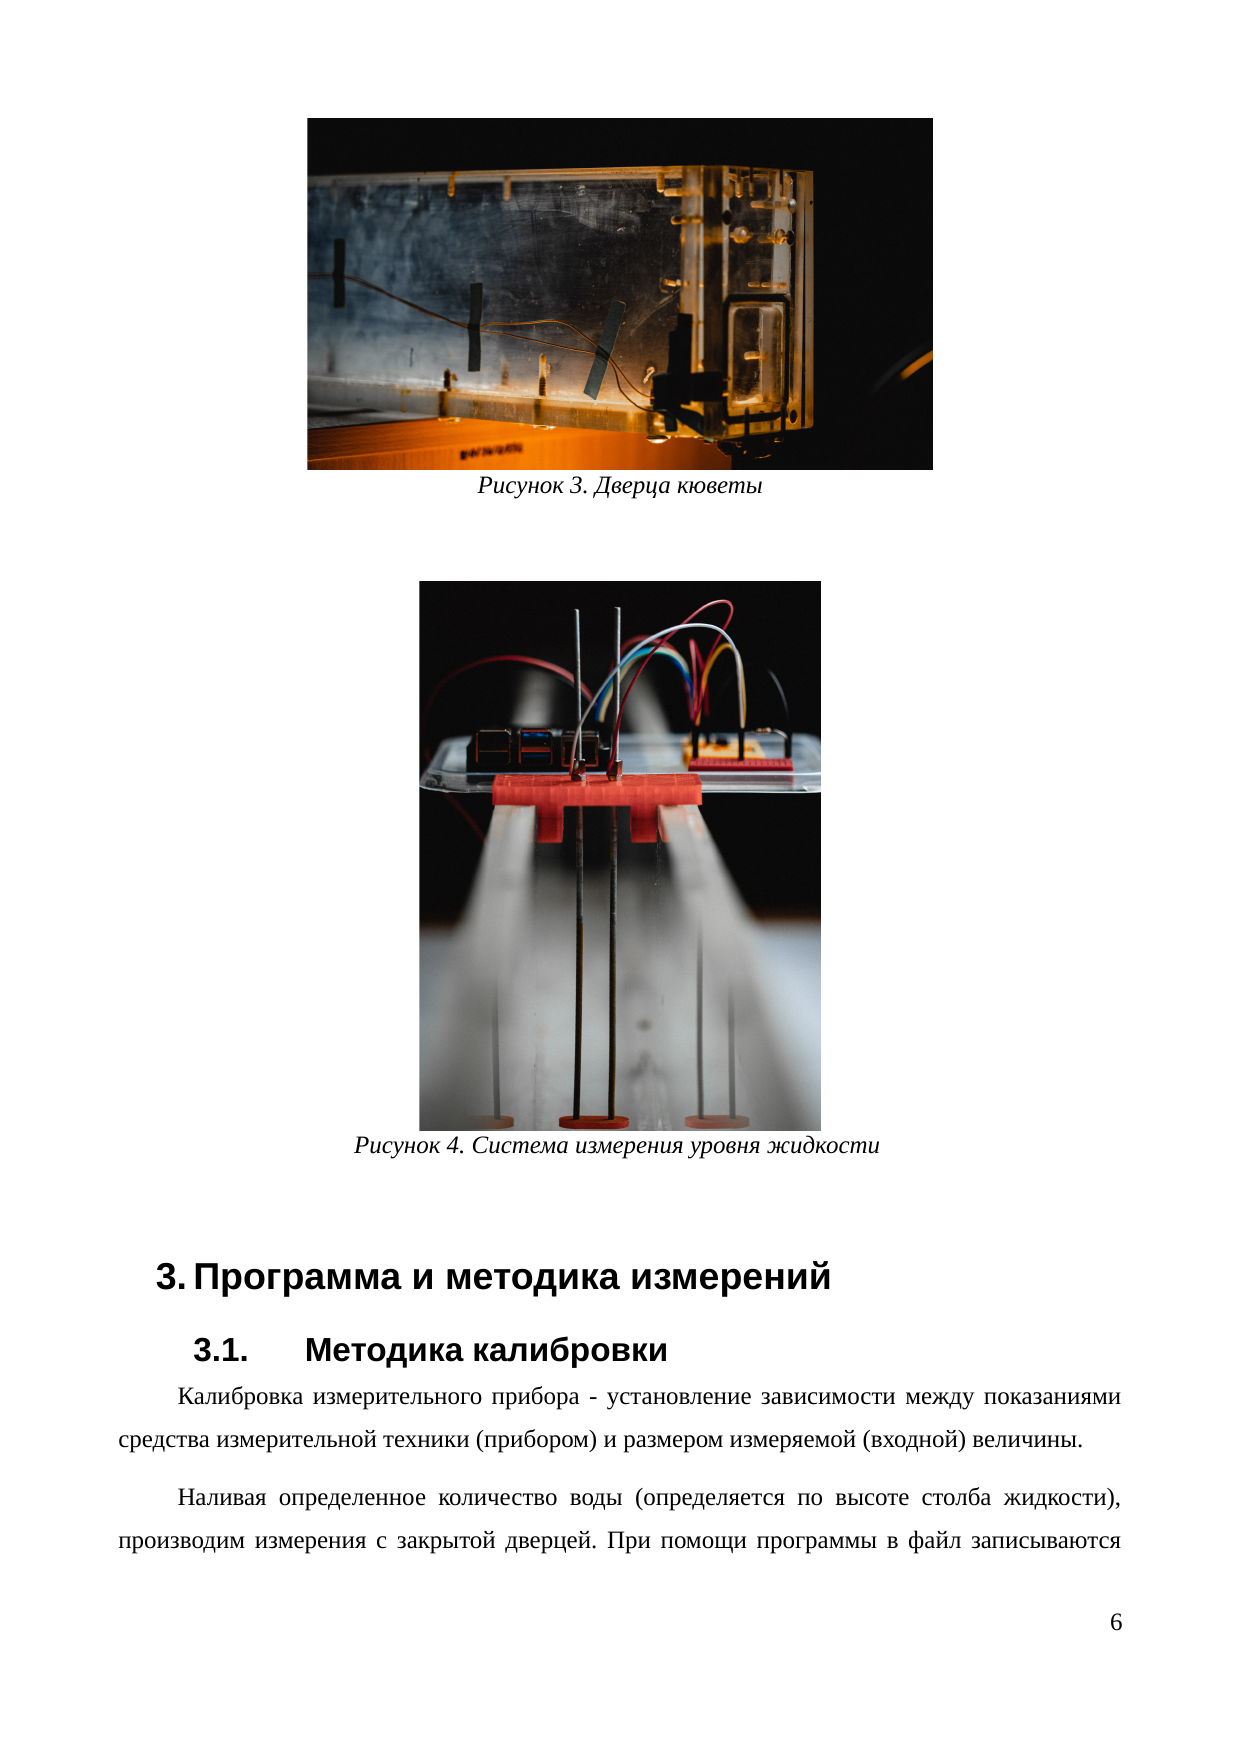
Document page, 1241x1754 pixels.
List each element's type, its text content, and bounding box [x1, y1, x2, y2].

text Рисунок 4. Система измерения уровня жидкости [118, 581, 1122, 1159]
picture [307, 118, 933, 470]
text Рисунок 3. Дверца кюветы [118, 118, 1122, 499]
subtitle Программа и методика измерений [156, 1254, 1122, 1297]
picture [419, 581, 821, 1131]
subtitle Методика калибровки [193, 1331, 1122, 1369]
text Калибровка измерительного прибора - установление зависимости между показаниями средства измерительной техники (прибором) и размером измеряемой (входной) величины. [118, 1381, 1122, 1453]
text Наливая определенное количество воды (определяется по высоте столба жидкости), производим измерения с закрытой дверцей. При помощи программы в файл записываются [118, 1482, 1122, 1554]
